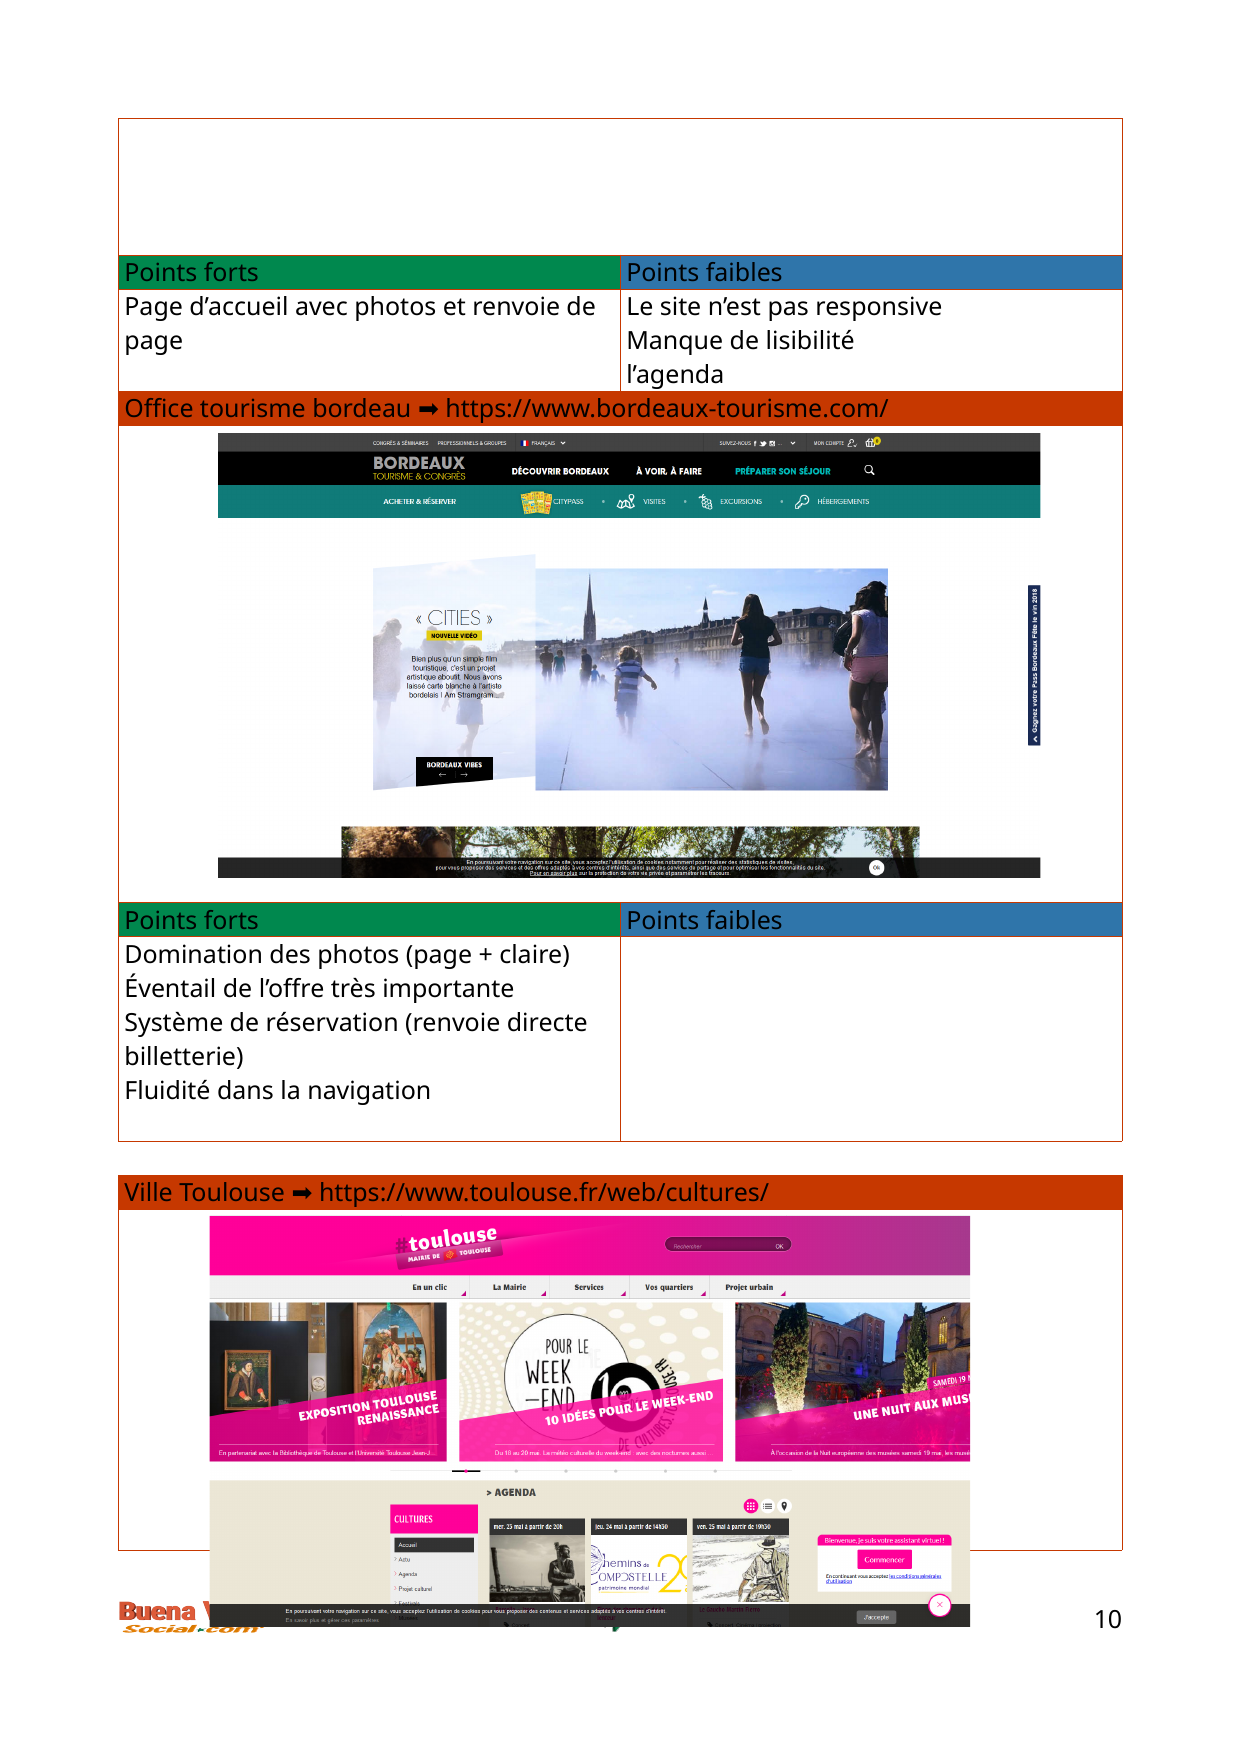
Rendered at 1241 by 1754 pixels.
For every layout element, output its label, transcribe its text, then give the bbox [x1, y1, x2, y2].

table_cell Points forts [119, 256, 620, 289]
picture [118, 1215, 971, 1637]
table_cell Domination des photos (page + claire) Éventail de l’offre très importante Système de réservation (renvoie directe billetterie) Fluidité dans la navigation [119, 937, 620, 1141]
table_cell [119, 426, 1122, 902]
table_header Ville Toulouse ➡︎ https://www.toulouse.fr/web/cultures/ [119, 1176, 1122, 1209]
table_cell Le site n’est pas responsive Manque de lisibilité l’agenda [621, 290, 1122, 391]
table_cell Points faibles [621, 903, 1122, 936]
picture [218, 433, 1041, 878]
table_cell [621, 937, 1122, 1141]
table_cell Points forts [119, 903, 620, 936]
table_header Office tourisme bordeau ➡︎ https://www.bordeaux-tourisme.com/ [119, 392, 1122, 425]
table_cell [119, 119, 1122, 254]
table_cell Points faibles [621, 256, 1122, 289]
table_cell [119, 1210, 1122, 1550]
table_cell Page d’accueil avec photos et renvoie de page [119, 290, 620, 391]
